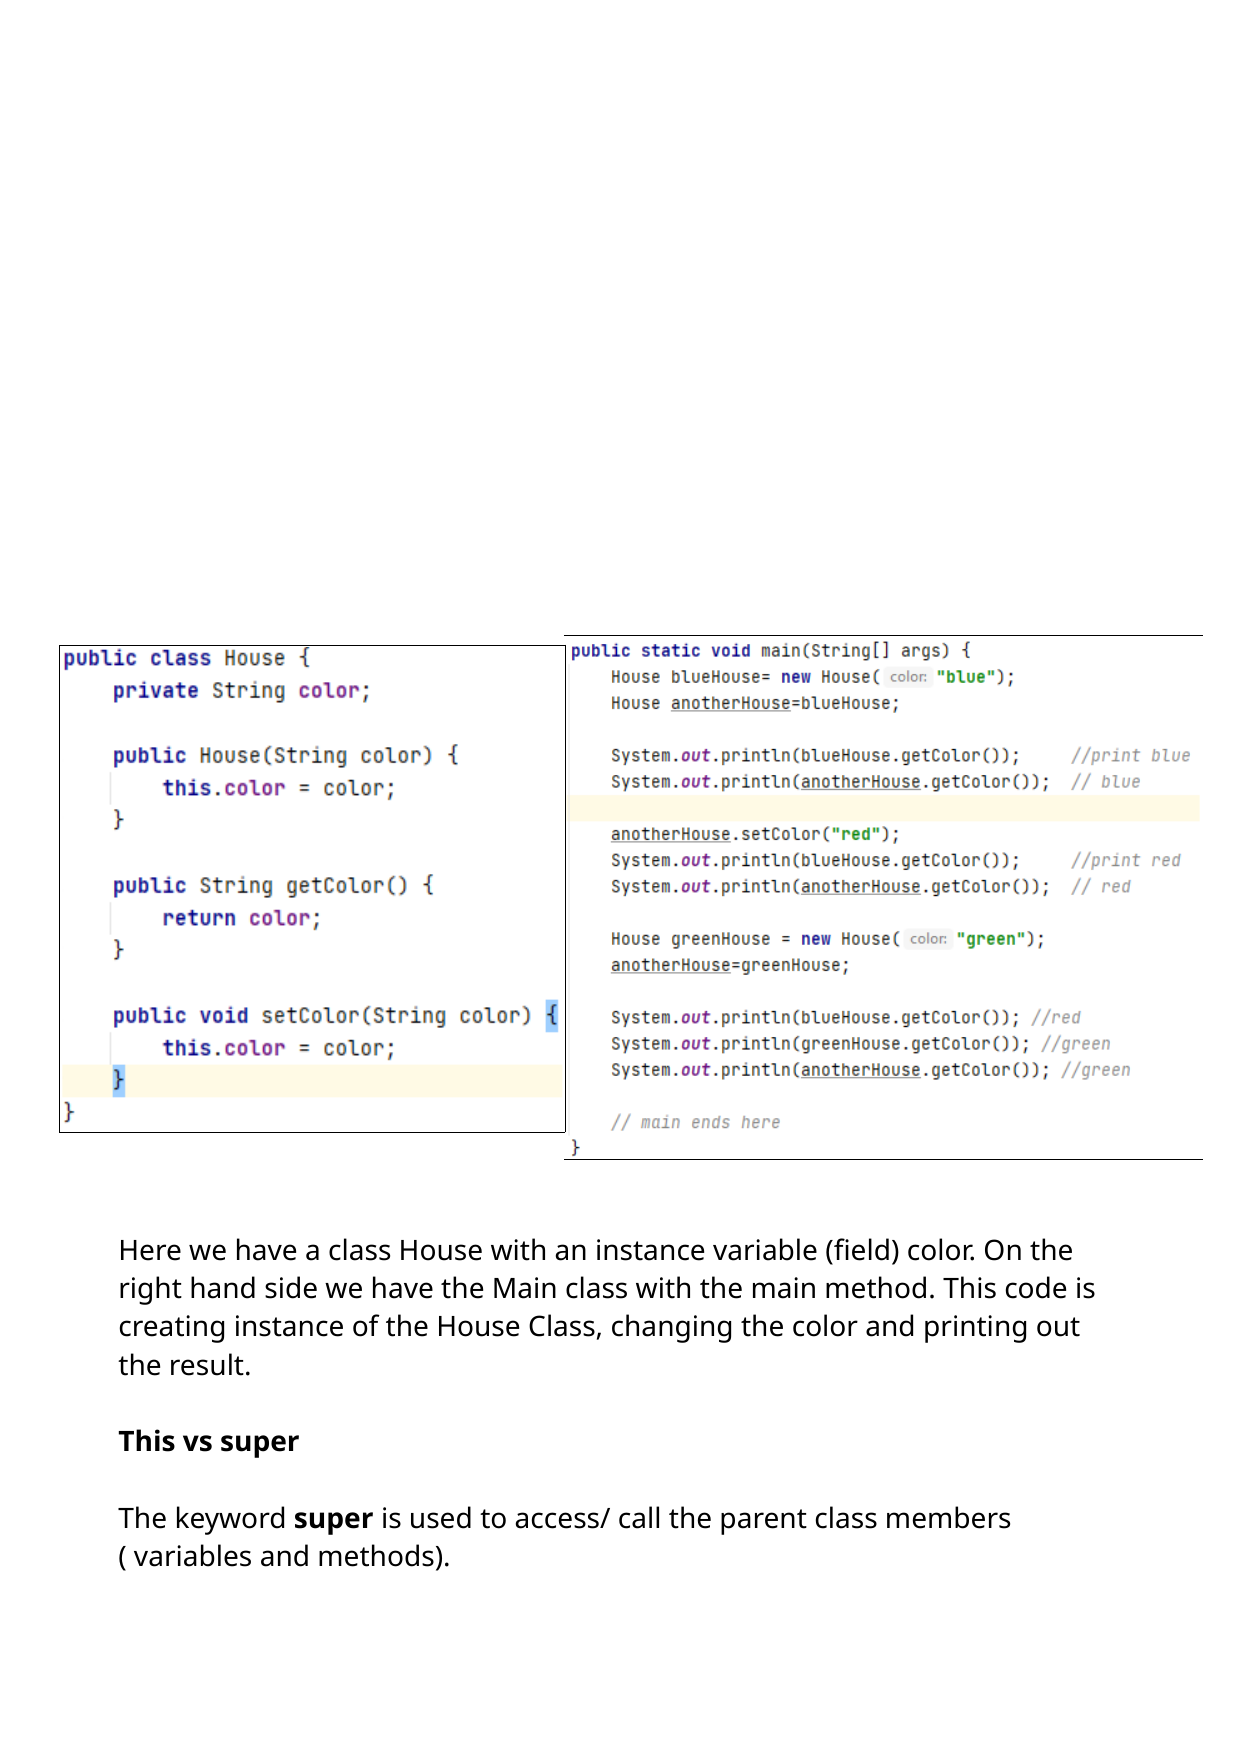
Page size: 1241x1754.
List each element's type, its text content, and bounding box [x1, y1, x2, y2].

text Here we have a class House with an instance variable (field) color. On the right hand side we have the Main class with the main method. This code is creating instance of the House Class, changing the color and printing out the result. [118, 1230, 1122, 1383]
text The keyword super is used to access/ call the parent class members ( variables and methods). [118, 1498, 1122, 1575]
text This vs super [118, 1421, 1122, 1460]
picture [566, 638, 1200, 1157]
picture [62, 647, 563, 1130]
